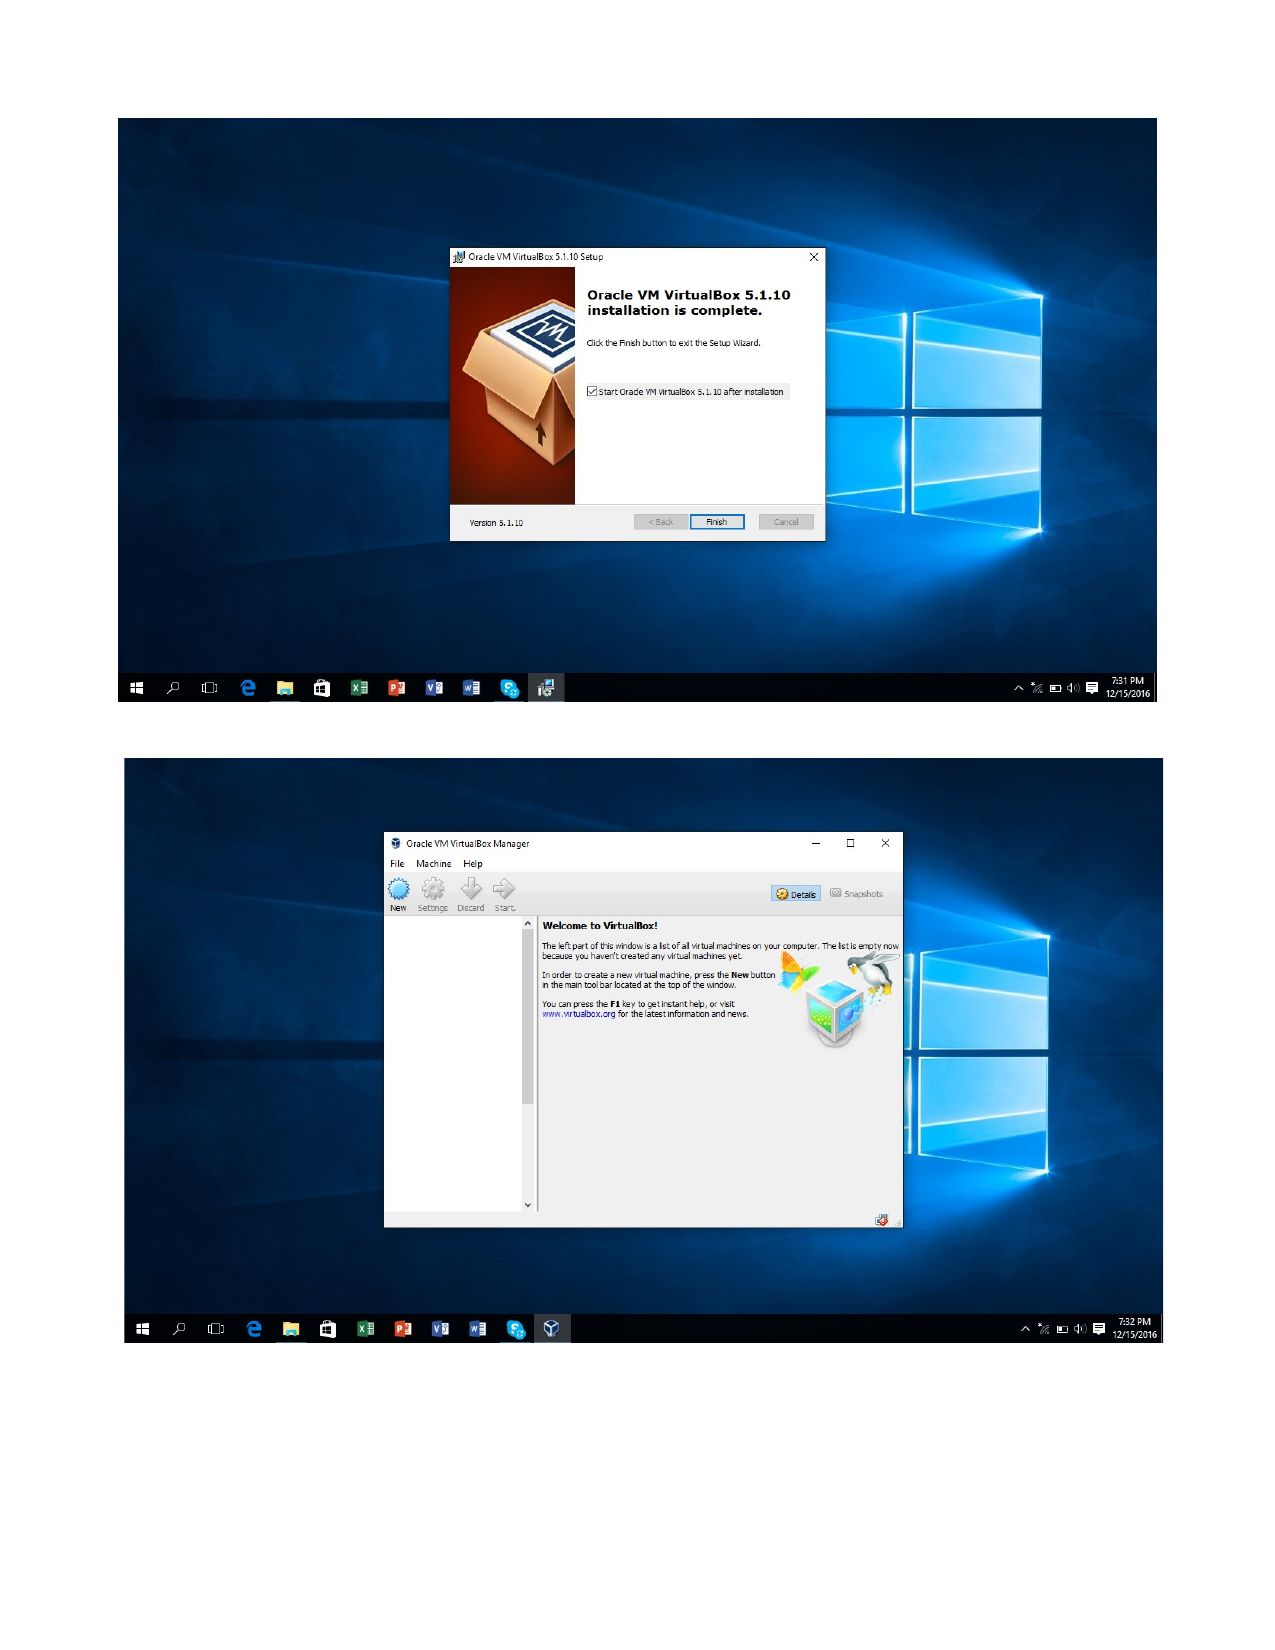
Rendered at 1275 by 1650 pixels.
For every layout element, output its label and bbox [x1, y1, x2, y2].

picture [124, 758, 1164, 1343]
picture [118, 118, 1157, 702]
